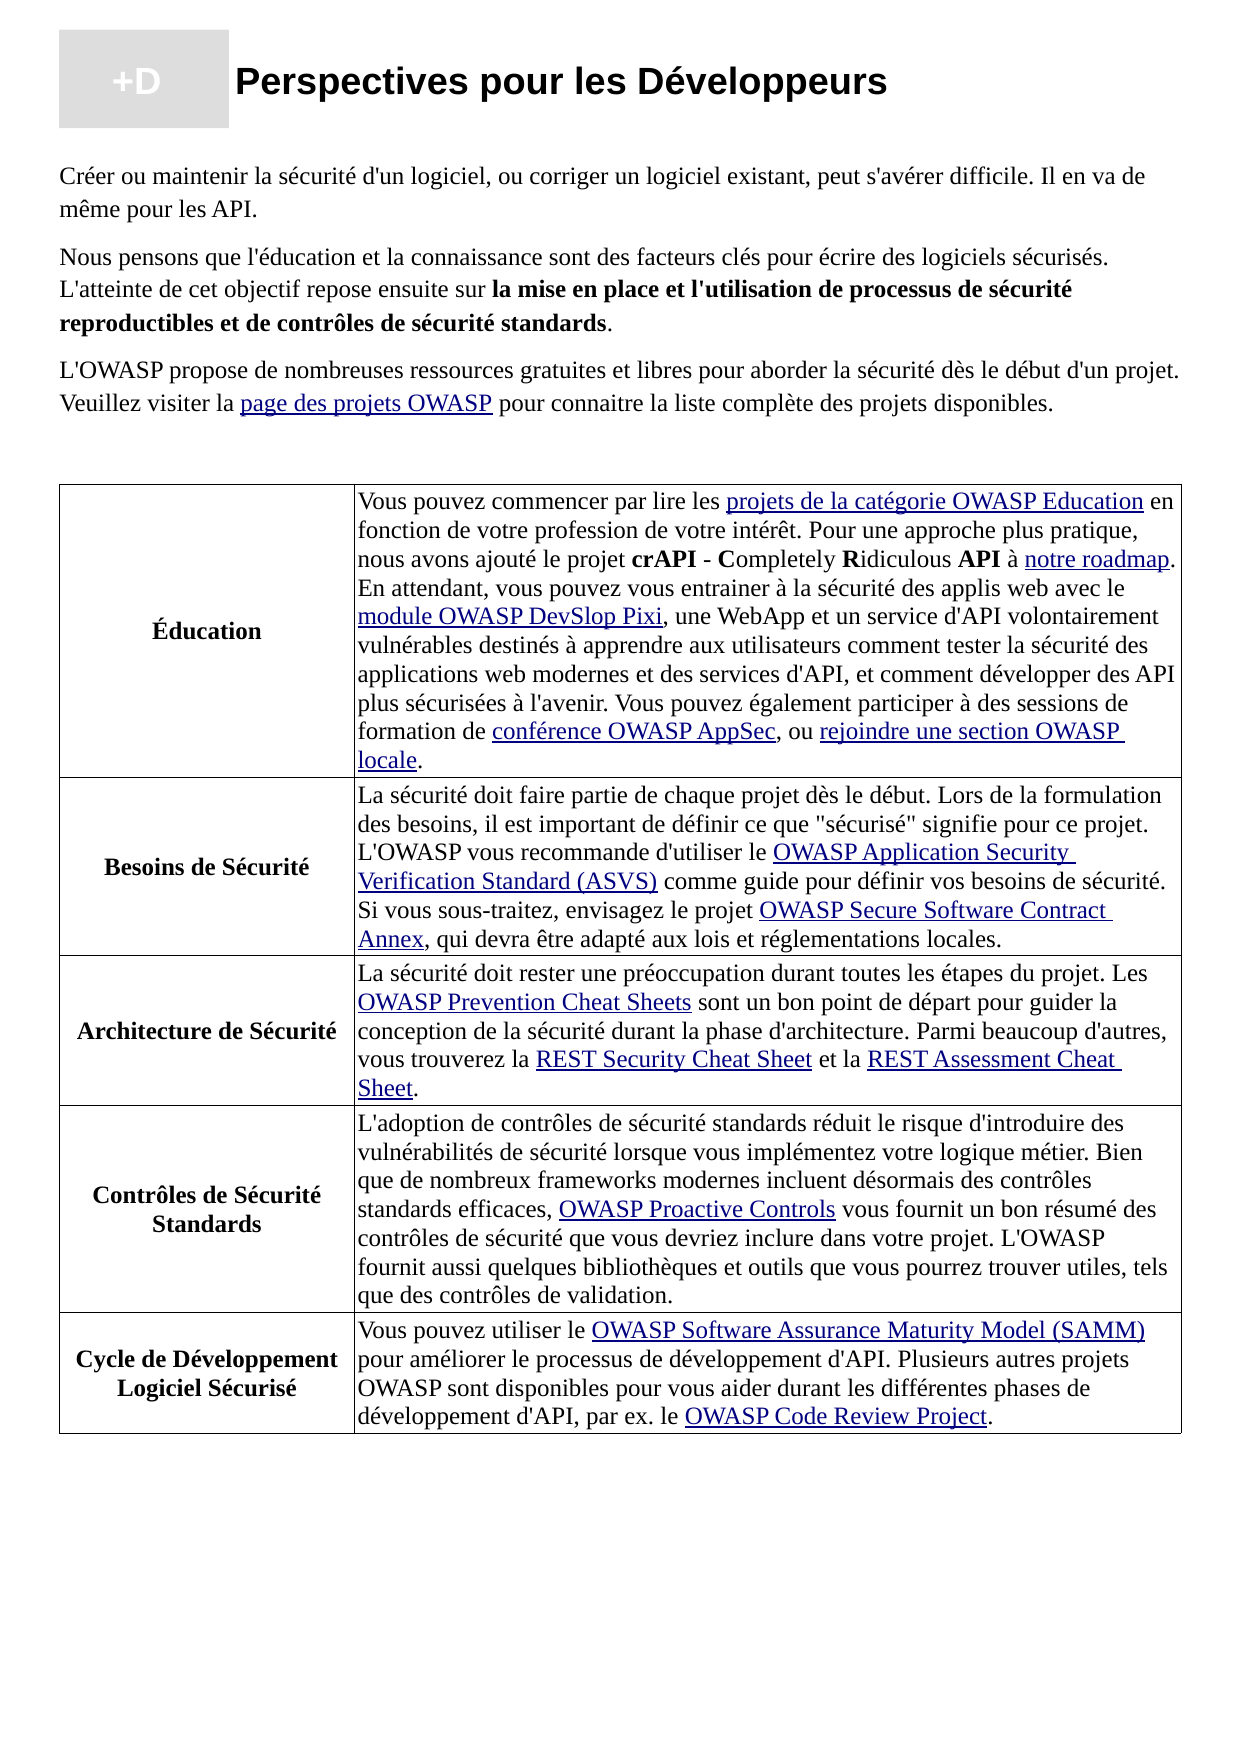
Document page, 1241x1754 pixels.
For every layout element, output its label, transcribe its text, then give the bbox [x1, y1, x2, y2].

text L'OWASP propose de nombreuses ressources gratuites et libres pour aborder la sécurité dès le début d'un projet. Veuillez visiter la page des projets OWASP pour connaitre la liste complète des projets disponibles. [59, 355, 1181, 417]
table_cell L'adoption de contrôles de sécurité standards réduit le risque d'introduire des vulnérabilités de sécurité lorsque vous implémentez votre logique métier. Bien que de nombreux frameworks modernes incluent désormais des contrôles standards efficaces, OWASP Proactive Controls vous fournit un bon résumé des contrôles de sécurité que vous devriez inclure dans votre projet. L'OWASP fournit aussi quelques bibliothèques et outils que vous pourrez trouver utiles, tels que des contrôles de validation. [355, 1106, 1181, 1312]
table_header Éducation [60, 485, 354, 777]
table_cell Cycle de Développement Logiciel Sécurisé [60, 1313, 354, 1433]
text Nous pensons que l'éducation et la connaissance sont des facteurs clés pour écrire des logiciels sécurisés. L'atteinte de cet objectif repose ensuite sur la mise en place et l'utilisation de processus de sécurité reproductibles et de contrôles de sécurité standards. [59, 242, 1181, 336]
table_cell La sécurité doit rester une préoccupation durant toutes les étapes du projet. Les OWASP Prevention Cheat Sheets sont un bon point de départ pour guider la conception de la sécurité durant la phase d'architecture. Parmi beaucoup d'autres, vous trouverez la REST Security Cheat Sheet et la REST Assessment Cheat Sheet. [355, 956, 1181, 1105]
table_cell La sécurité doit faire partie de chaque projet dès le début. Lors de la formulation des besoins, il est important de définir ce que "sécurisé" signifie pour ce projet. L'OWASP vous recommande d'utiliser le OWASP Application Security Verification Standard (ASVS) comme guide pour définir vos besoins de sécurité. Si vous sous-traitez, envisagez le projet OWASP Secure Software Contract Annex, qui devra être adapté aux lois et réglementations locales. [355, 778, 1181, 955]
table_cell Architecture de Sécurité [60, 956, 354, 1105]
table_header Vous pouvez commencer par lire les projets de la catégorie OWASP Education en fonction de votre profession de votre intérêt. Pour une approche plus pratique, nous avons ajouté le projet crAPI - Completely Ridiculous API à notre roadmap. En attendant, vous pouvez vous entrainer à la sécurité des applis web avec le module OWASP DevSlop Pixi, une WebApp et un service d'API volontairement vulnérables destinés à apprendre aux utilisateurs comment tester la sécurité des applications web modernes et des services d'API, et comment développer des API plus sécurisées à l'avenir. Vous pouvez également participer à des sessions de formation de conférence OWASP AppSec, ou rejoindre une section OWASP locale. [355, 485, 1181, 777]
table_cell Besoins de Sécurité [60, 778, 354, 955]
table_cell Contrôles de Sécurité Standards [60, 1106, 354, 1312]
table_cell Vous pouvez utiliser le OWASP Software Assurance Maturity Model (SAMM) pour améliorer le processus de développement d'API. Plusieurs autres projets OWASP sont disponibles pour vous aider durant les différentes phases de développement d'API, par ex. le OWASP Code Review Project. [355, 1313, 1181, 1433]
text Créer ou maintenir la sécurité d'un logiciel, ou corriger un logiciel existant, peut s'avérer difficile. Il en va de même pour les API. [59, 161, 1181, 223]
